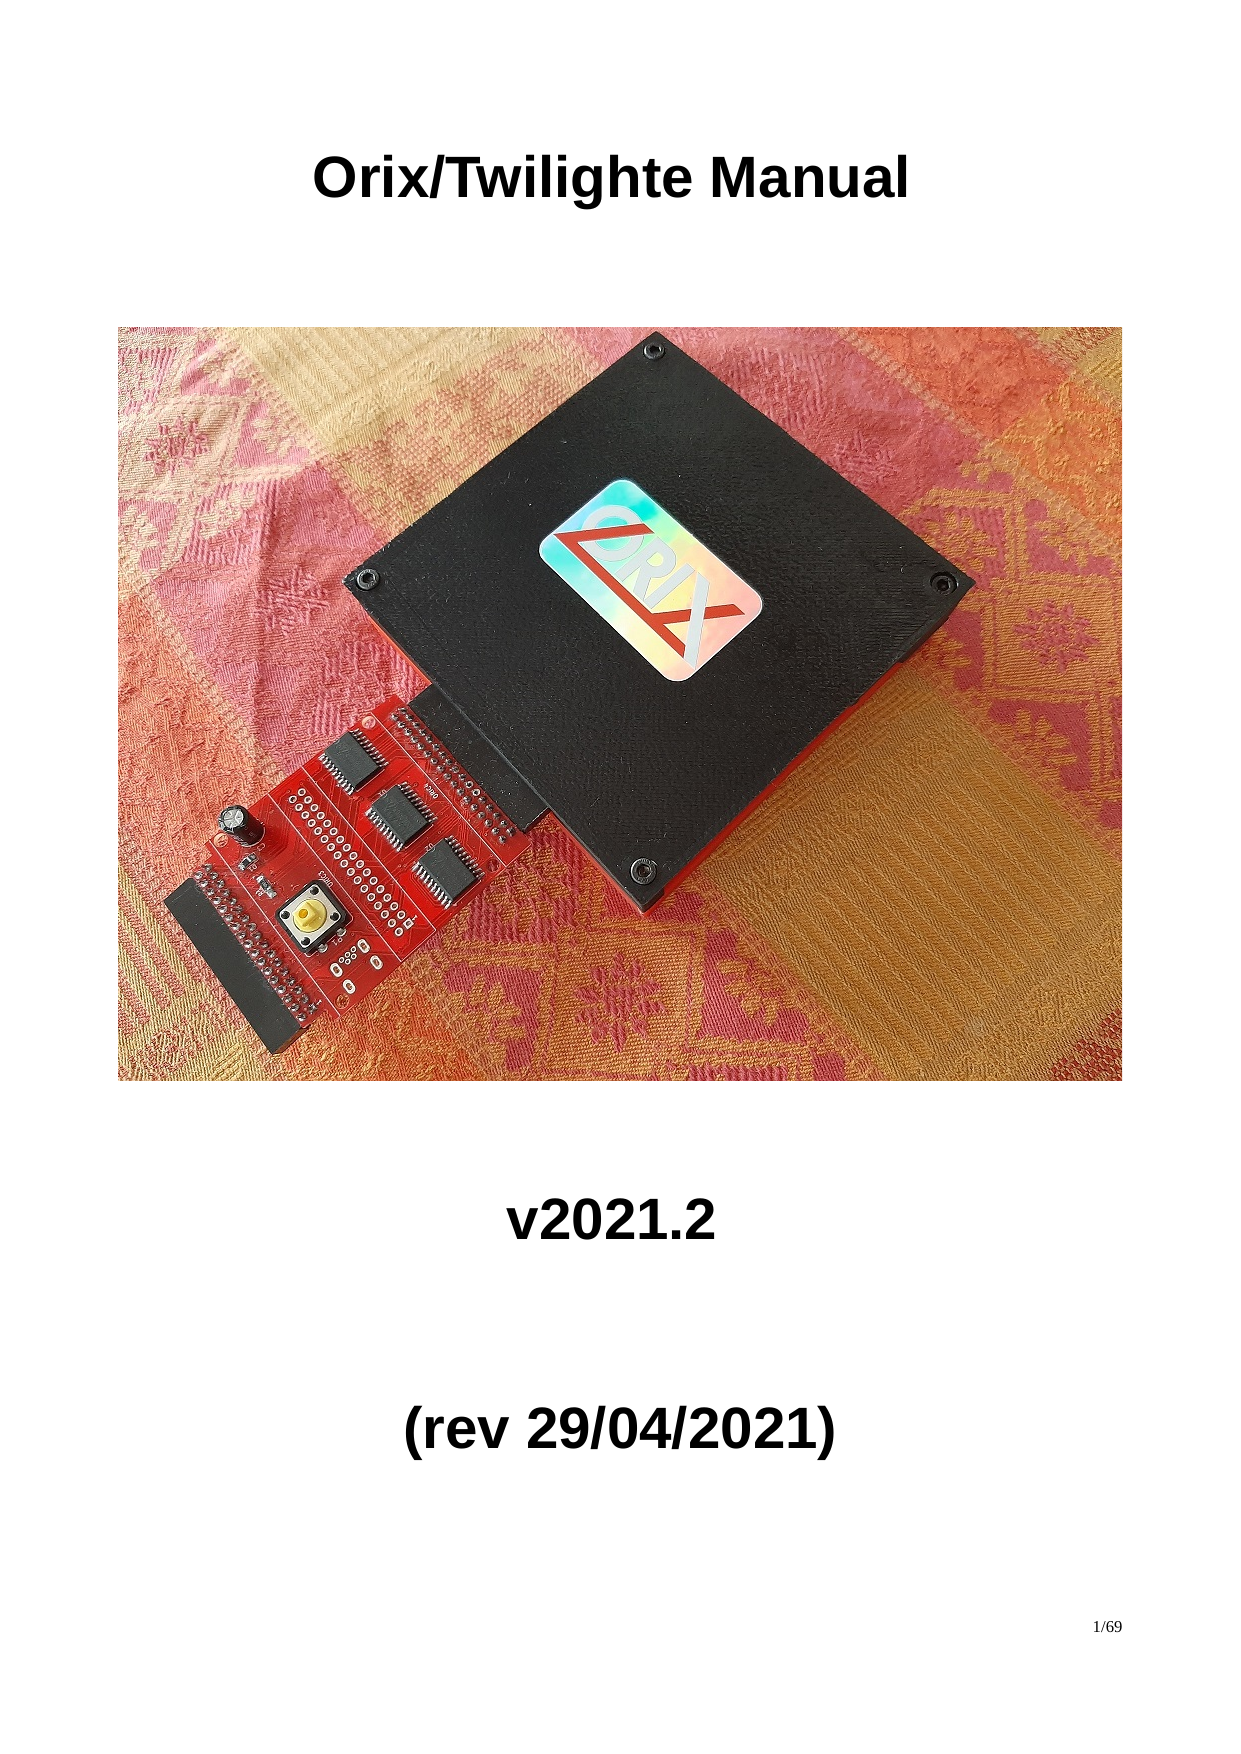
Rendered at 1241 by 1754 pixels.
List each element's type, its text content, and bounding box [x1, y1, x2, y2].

title Orix/Twilighte Manual [118, 143, 1122, 210]
title (rev 29/04/2021) [118, 1394, 1122, 1461]
picture [118, 327, 1123, 1081]
title v2021.2 [118, 1185, 1122, 1252]
